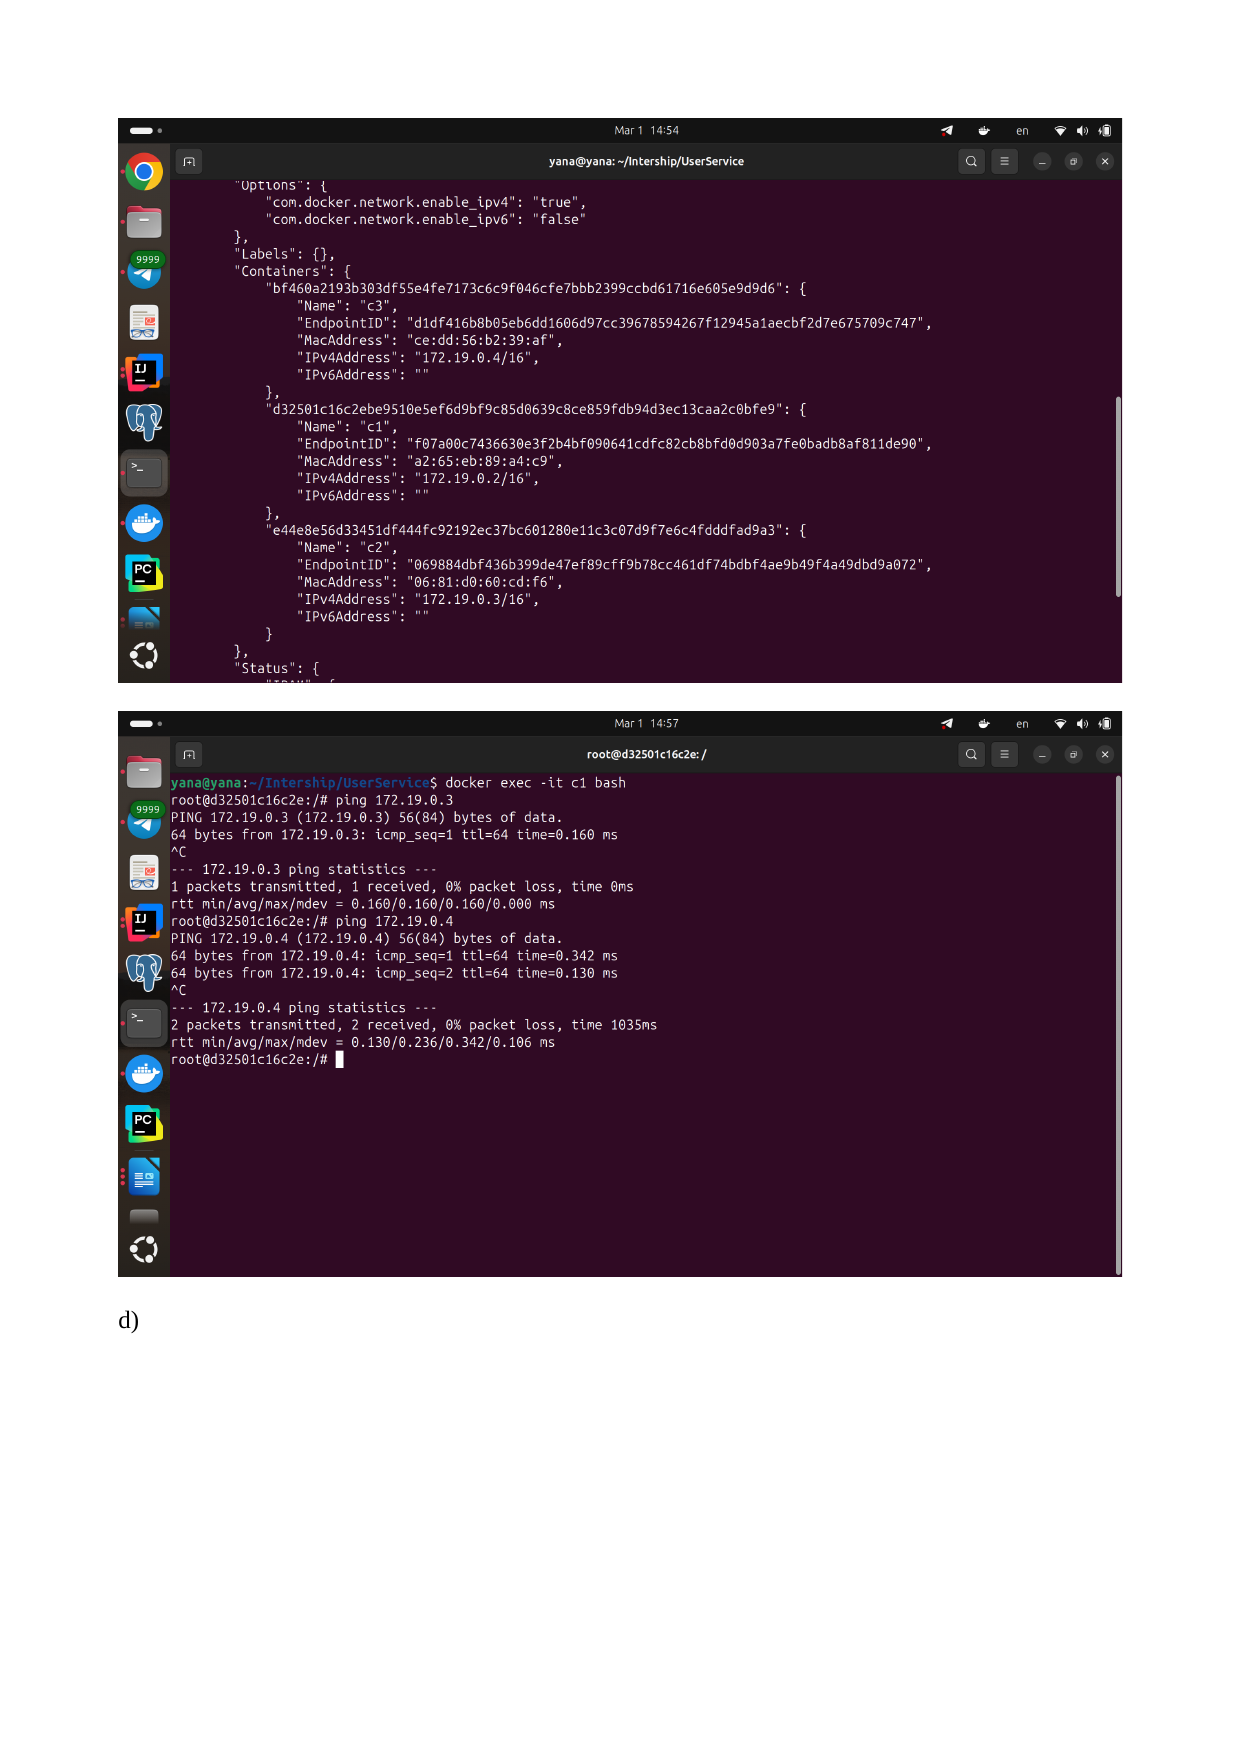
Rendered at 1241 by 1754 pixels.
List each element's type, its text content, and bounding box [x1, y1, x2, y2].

text d) [118, 1305, 1122, 1334]
picture [118, 118, 1123, 683]
picture [118, 711, 1123, 1277]
